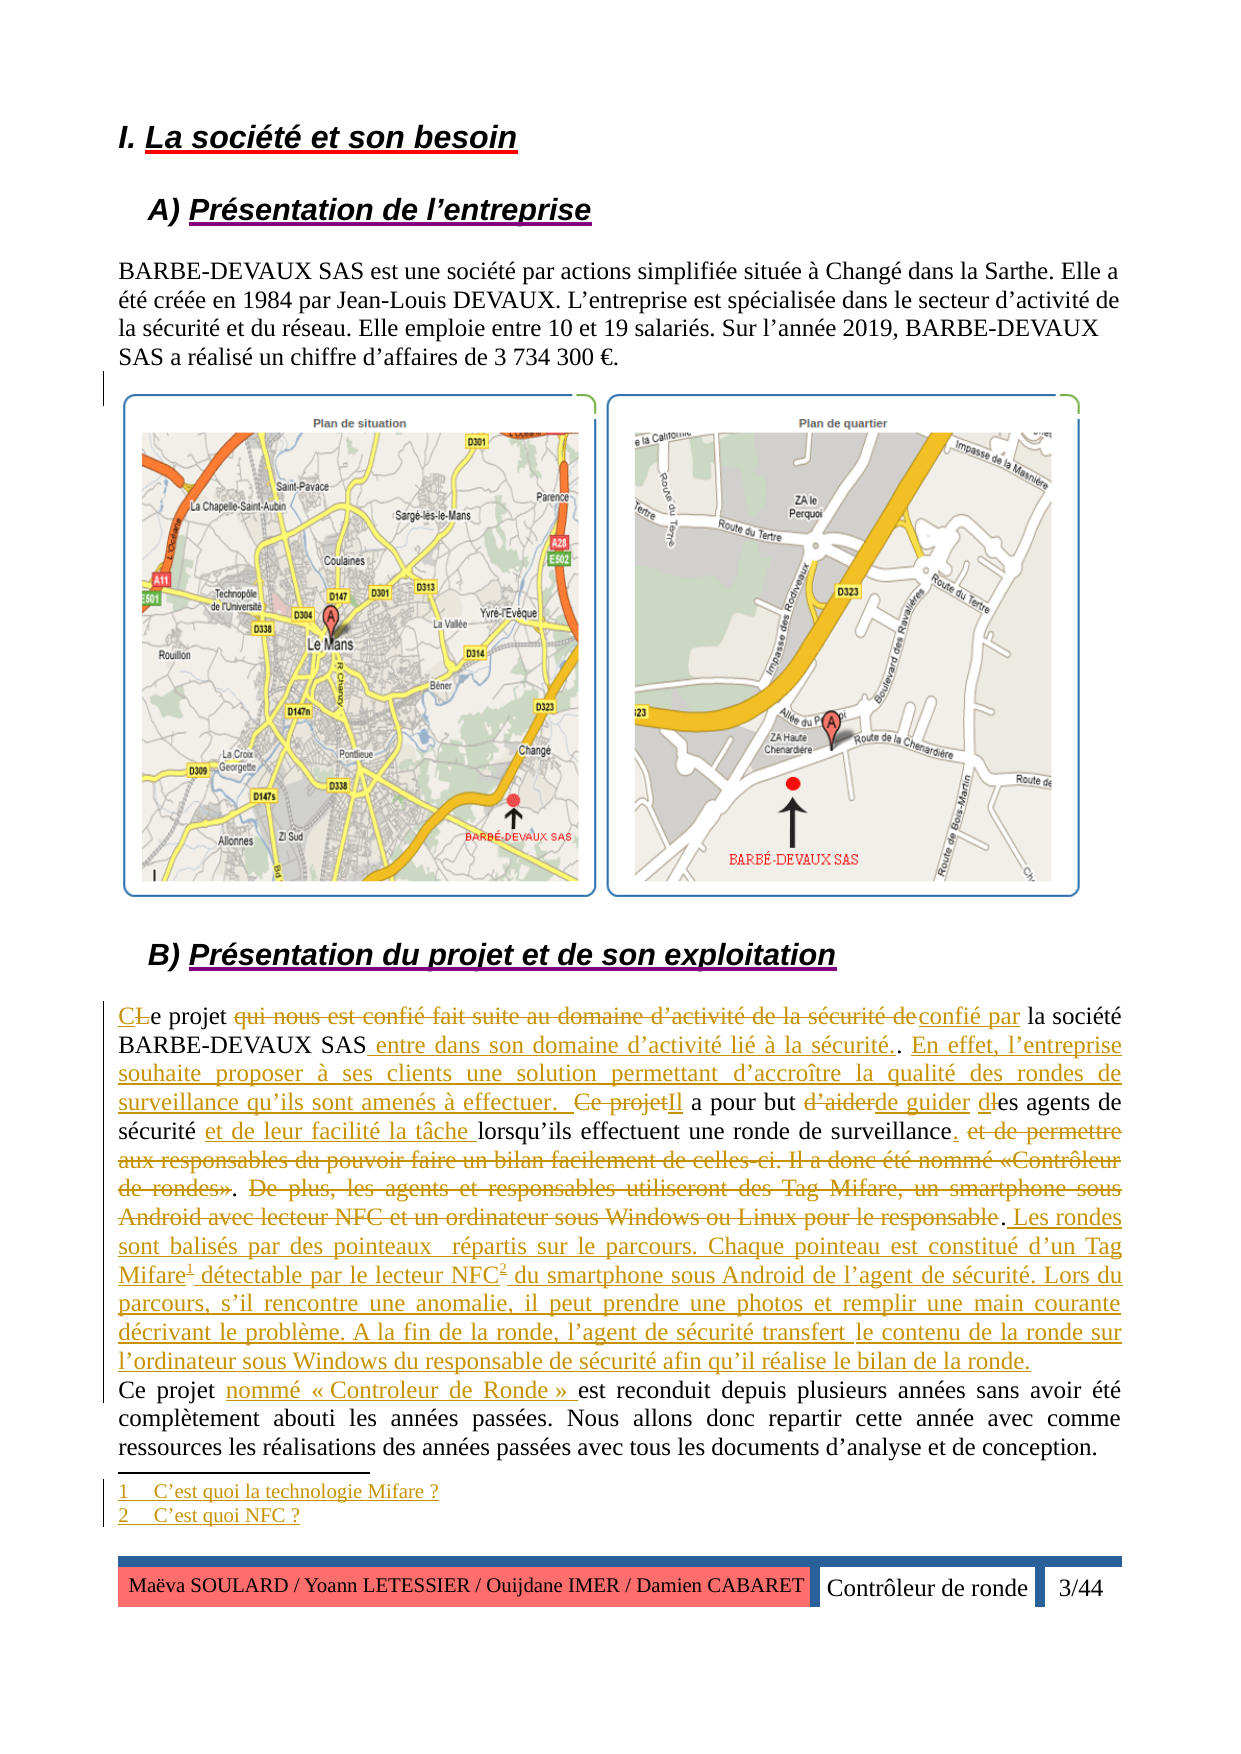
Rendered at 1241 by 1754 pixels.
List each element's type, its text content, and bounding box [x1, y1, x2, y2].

text C’est quoi NFC ? [118, 1503, 1122, 1527]
text Ce projet confié par la société BARBE-DEVAUX SAS entre dans son domaine d’activité lié à la sécurité.. En effet, l’entreprise souhaite proposer à ses clients une solution permettant d’accroître la qualité des rondes de surveillance qu’ils sont amenés à effectuer. Il a pour but de guider des agents de sécurité et de leur facilité la tâche lorsqu’ils effectuent une ronde de surveillance. . . Les rondes sont balisés par des pointeaux répartis sur le parcours. Chaque pointeau est constitué d’un Tag Mifare détectable par le lecteur NFC du smartphone sous Android de l’agent de sécurité. Lors du parcours, s’il rencontre une anomalie, il peut prendre une photos et remplir une main courante décrivant le problème. A la fin de la ronde, l’agent de sécurité transfert le contenu de la ronde sur l’ordinateur sous Windows du responsable de sécurité afin qu’il réalise le bilan de la ronde. [118, 1085, 1122, 1256]
text Ce projet nommé « Controleur de Ronde » est reconduit depuis plusieurs années sans avoir été complètement abouti les années passées. Nous allons donc repartir cette année avec comme ressources les réalisations des années passées avec tous les documents d’analyse et de conception. [118, 1375, 1122, 1461]
text BARBE-DEVAUX SAS est une société par actions simplifiée située à Changé dans la Sarthe. Elle a été créée en 1984 par Jean-Louis DEVAUX. L’entreprise est spécialisée dans le secteur d’activité de la sécurité et du réseau. Elle emploie entre 10 et 19 salariés. Sur l’année 2019, BARBE-DEVAUX SAS a réalisé un chiffre d’affaires de 3 734 300 €. [118, 256, 1122, 371]
subtitle Présentation du projet et de son exploitation [118, 937, 1122, 972]
picture [118, 393, 1087, 899]
subtitle Présentation de l’entreprise [118, 192, 1122, 227]
text C’est quoi la technologie Mifare ? [118, 1479, 1122, 1503]
text Ce projet confié par la société BARBE-DEVAUX SAS entre dans son domaine d’activité lié à la sécurité.. En effet, l’entreprise souhaite proposer à ses clients une solution permettant d’accroître la qualité des rondes de surveillance qu’ils sont amenés à effectuer. Il a pour but de guider des agents de sécurité et de leur facilité la tâche lorsqu’ils effectuent une ronde de surveillance. . . Les rondes sont balisés par des pointeaux répartis sur le parcours. Chaque pointeau est constitué d’un Tag Mifare détectable par le lecteur NFC du smartphone sous Android de l’agent de sécurité. Lors du parcours, s’il rencontre une anomalie, il peut prendre une photos et remplir une main courante décrivant le problème. A la fin de la ronde, l’agent de sécurité transfert le contenu de la ronde sur l’ordinateur sous Windows du responsable de sécurité afin qu’il réalise le bilan de la ronde. [118, 1001, 1122, 1083]
subtitle La société et son besoin [118, 118, 1122, 155]
text Ce projet confié par la société BARBE-DEVAUX SAS entre dans son domaine d’activité lié à la sécurité.. En effet, l’entreprise souhaite proposer à ses clients une solution permettant d’accroître la qualité des rondes de surveillance qu’ils sont amenés à effectuer. Il a pour but de guider des agents de sécurité et de leur facilité la tâche lorsqu’ils effectuent une ronde de surveillance. . . Les rondes sont balisés par des pointeaux répartis sur le parcours. Chaque pointeau est constitué d’un Tag Mifare détectable par le lecteur NFC du smartphone sous Android de l’agent de sécurité. Lors du parcours, s’il rencontre une anomalie, il peut prendre une photos et remplir une main courante décrivant le problème. A la fin de la ronde, l’agent de sécurité transfert le contenu de la ronde sur l’ordinateur sous Windows du responsable de sécurité afin qu’il réalise le bilan de la ronde. [118, 1257, 1122, 1375]
